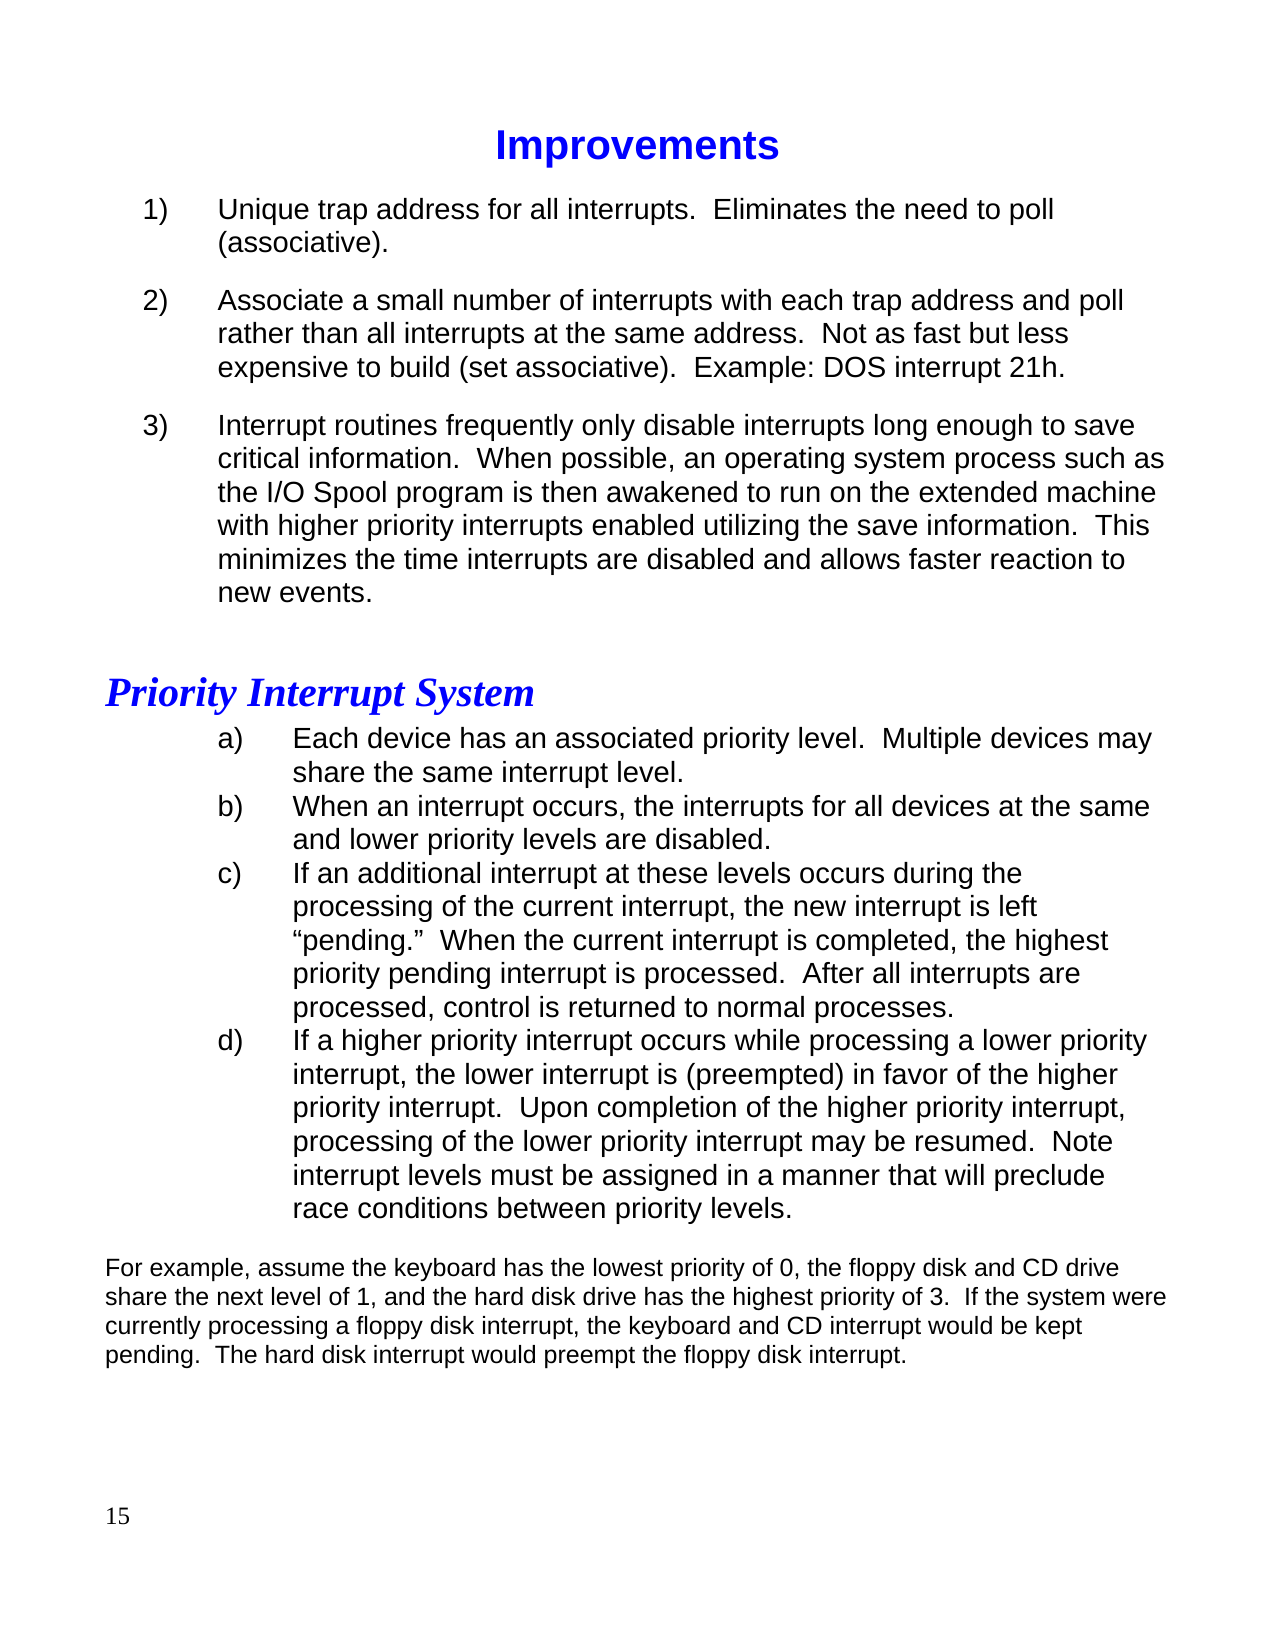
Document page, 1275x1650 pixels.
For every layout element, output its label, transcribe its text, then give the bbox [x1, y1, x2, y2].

text Improvements [105, 120, 1170, 168]
list Unique trap address for all interrupts. Eliminates the need to poll (associative). [142, 192, 1170, 259]
list Associate a small number of interrupts with each trap address and poll rather than all interrupts at the same address. Not as fast but less expensive to build (set associative). Example: DOS interrupt 21h. [142, 283, 1170, 383]
list If an additional interrupt at these levels occurs during the processing of the current interrupt, the new interrupt is left “pending.” When the current interrupt is completed, the highest priority pending interrupt is processed. After all interrupts are processed, control is returned to normal processes. [217, 856, 1170, 1023]
text For example, assume the keyboard has the lowest priority of 0, the floppy disk and CD drive share the next level of 1, and the hard disk drive has the highest priority of 3. If the system were currently processing a floppy disk interrupt, the keyboard and CD interrupt would be kept pending. The hard disk interrupt would preempt the floppy disk interrupt. [105, 1253, 1170, 1368]
subtitle Priority Interrupt System [105, 667, 1170, 715]
list If a higher priority interrupt occurs while processing a lower priority interrupt, the lower interrupt is (preempted) in favor of the higher priority interrupt. Upon completion of the higher priority interrupt, processing of the lower priority interrupt may be resumed. Note interrupt levels must be assigned in a manner that will preclude race conditions between priority levels. [217, 1023, 1170, 1224]
list When an interrupt occurs, the interrupts for all devices at the same and lower priority levels are disabled. [217, 788, 1170, 856]
list Each device has an associated priority level. Multiple devices may share the same interrupt level. [217, 721, 1170, 788]
list Interrupt routines frequently only disable interrupts long enough to save critical information. When possible, an operating system process such as the I/O Spool program is then awakened to run on the extended machine with higher priority interrupts enabled utilizing the save information. This minimizes the time interrupts are disabled and allows faster reaction to new events. [142, 407, 1170, 609]
